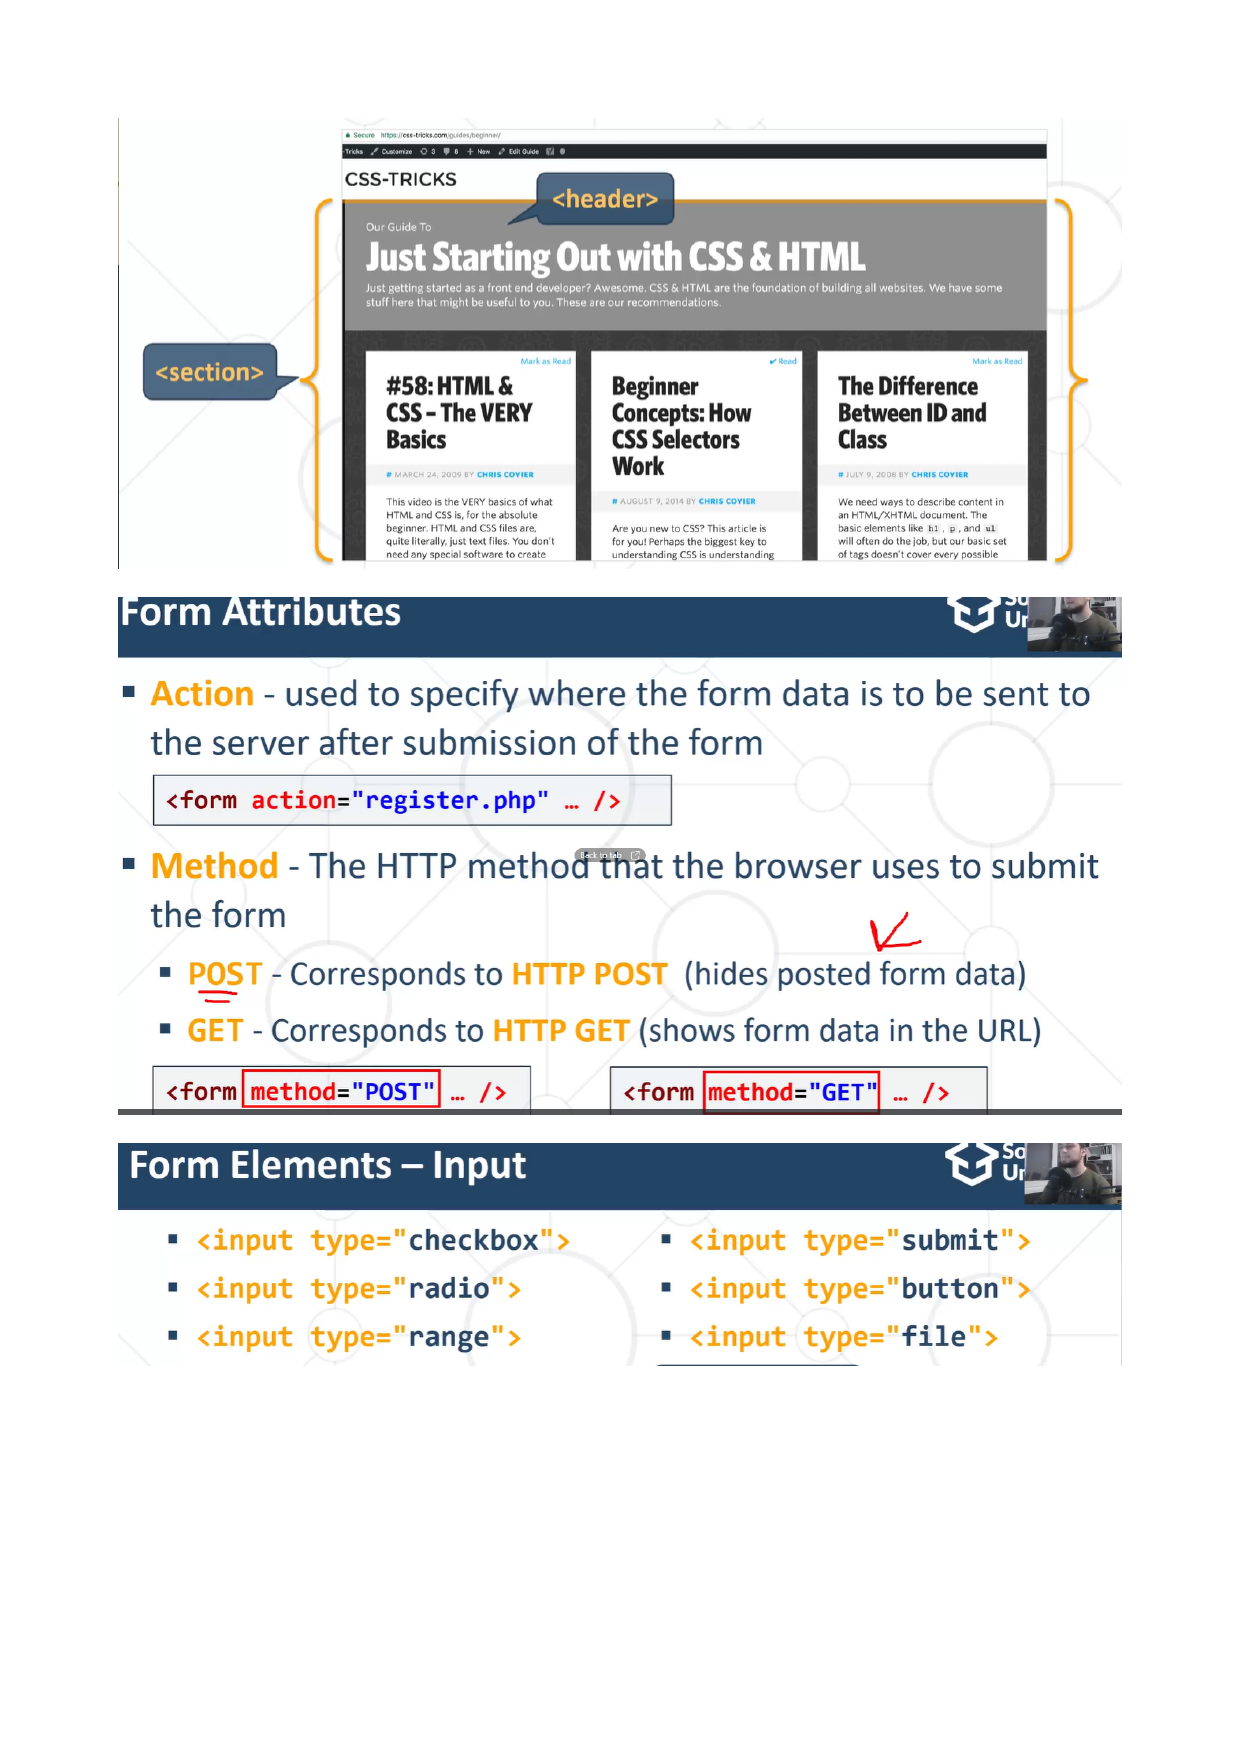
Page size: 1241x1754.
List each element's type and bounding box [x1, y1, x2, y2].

picture [118, 118, 1122, 569]
picture [118, 1143, 1122, 1366]
picture [118, 597, 1122, 1115]
